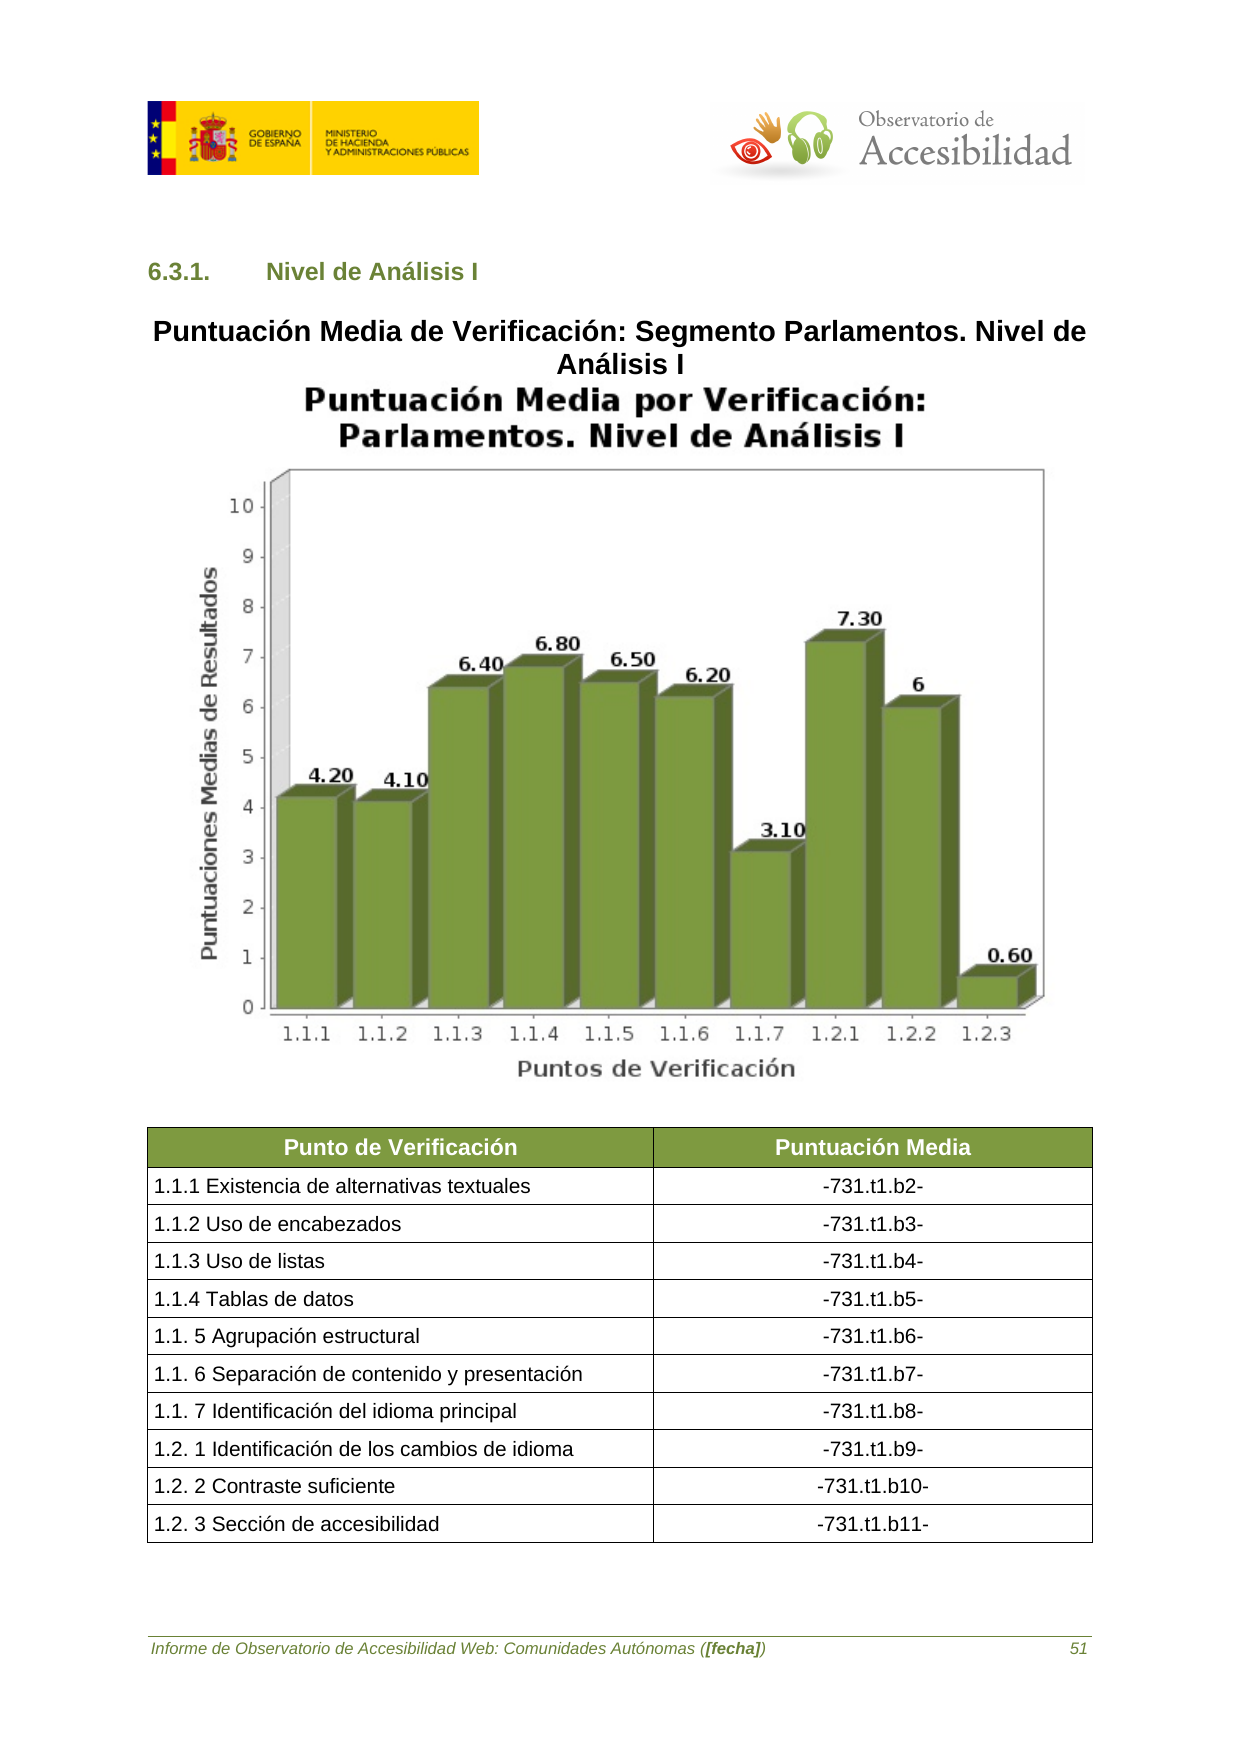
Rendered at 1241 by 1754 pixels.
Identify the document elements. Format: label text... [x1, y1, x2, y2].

table_cell 1.1.1 Existencia de alternativas textuales [148, 1168, 653, 1204]
table_cell -731.t1.b8- [654, 1393, 1092, 1429]
table_cell 1.2. 3 Sección de accesibilidad [148, 1505, 653, 1542]
table_cell -731.t1.b11- [654, 1505, 1092, 1542]
table_cell -731.t1.b10- [654, 1468, 1092, 1504]
table_cell -731.t1.b2- [654, 1168, 1092, 1204]
text Puntuación Media de Verificación: Segmento Parlamentos. Nivel de Análisis I [148, 314, 1092, 381]
table_cell 1.1. 5 Agrupación estructural [148, 1318, 653, 1354]
table_cell -731.t1.b5- [654, 1280, 1092, 1317]
table_cell -731.t1.b9- [654, 1430, 1092, 1467]
table_cell 1.1.4 Tablas de datos [148, 1280, 653, 1317]
table_cell -731.t1.b7- [654, 1355, 1092, 1392]
picture [710, 102, 1086, 185]
picture [147, 101, 479, 175]
table_cell 1.2. 1 Identificación de los cambios de idioma [148, 1430, 653, 1467]
table_header Puntuación Media [654, 1128, 1092, 1167]
table_cell -731.t1.b4- [654, 1243, 1092, 1279]
subtitle Nivel de Análisis I [148, 257, 1092, 286]
table_header Punto de Verificación [148, 1128, 653, 1167]
table_cell 1.1. 7 Identificación del idioma principal [148, 1393, 653, 1429]
table_cell 1.2. 2 Contraste suficiente [148, 1468, 653, 1504]
picture [178, 380, 1062, 1091]
table_cell -731.t1.b3- [654, 1205, 1092, 1242]
table_cell -731.t1.b6- [654, 1318, 1092, 1354]
table_cell 1.1.2 Uso de encabezados [148, 1205, 653, 1242]
table_cell 1.1.3 Uso de listas [148, 1243, 653, 1279]
table_cell 1.1. 6 Separación de contenido y presentación [148, 1355, 653, 1392]
